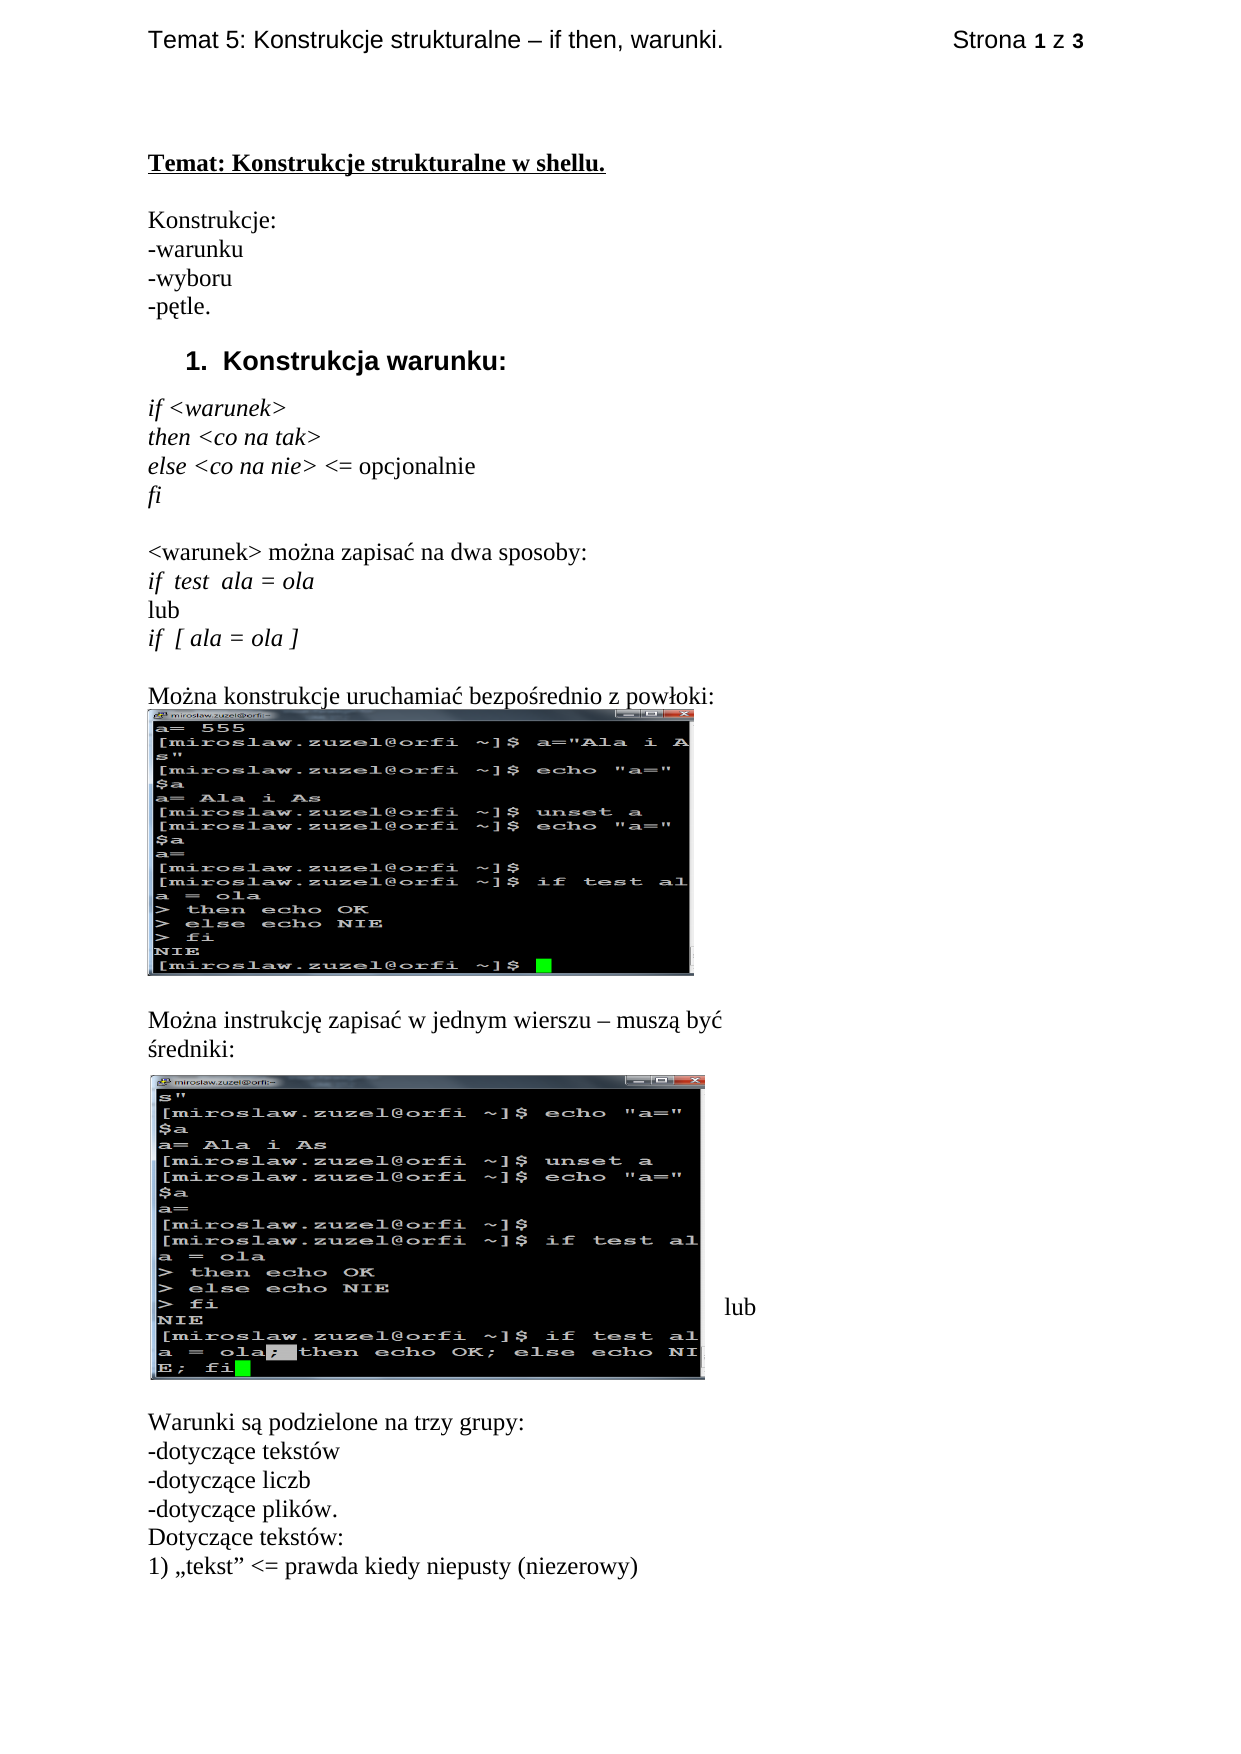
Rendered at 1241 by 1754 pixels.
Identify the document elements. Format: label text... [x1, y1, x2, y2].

text -warunku [148, 234, 1093, 263]
text 1) „tekst” <= prawda kiedy niepusty (niezerowy) [148, 1551, 1093, 1580]
text średniki: [148, 1034, 1093, 1062]
text -pętle. [148, 291, 1093, 320]
text if <warunek> [148, 393, 1093, 422]
text else <co na nie> <= opcjonalnie [148, 451, 1093, 480]
text if test ala = ola [148, 566, 1093, 595]
text lub [148, 595, 1093, 623]
text if [ ala = ola ] [148, 623, 1093, 652]
text -wyboru [148, 263, 1093, 291]
text Można konstrukcje uruchamiać bezpośrednio z powłoki: [148, 681, 1093, 710]
text -dotyczące tekstów [148, 1436, 1093, 1465]
text -dotyczące liczb [148, 1465, 1093, 1494]
text Temat: Konstrukcje strukturalne w shellu. [148, 148, 1093, 176]
text lub [705, 1292, 1093, 1321]
text fi [148, 480, 1093, 508]
text then <co na tak> [148, 422, 1093, 451]
list Konstrukcja warunku: [185, 345, 1093, 376]
text Warunki są podzielone na trzy grupy: [148, 1407, 1093, 1436]
text Konstrukcje: [148, 205, 1093, 234]
text -dotyczące plików. [148, 1494, 1093, 1522]
text Dotyczące tekstów: [148, 1522, 1093, 1551]
text Można instrukcję zapisać w jednym wierszu – muszą być [148, 1005, 1093, 1034]
text <warunek> można zapisać na dwa sposoby: [148, 537, 1093, 566]
